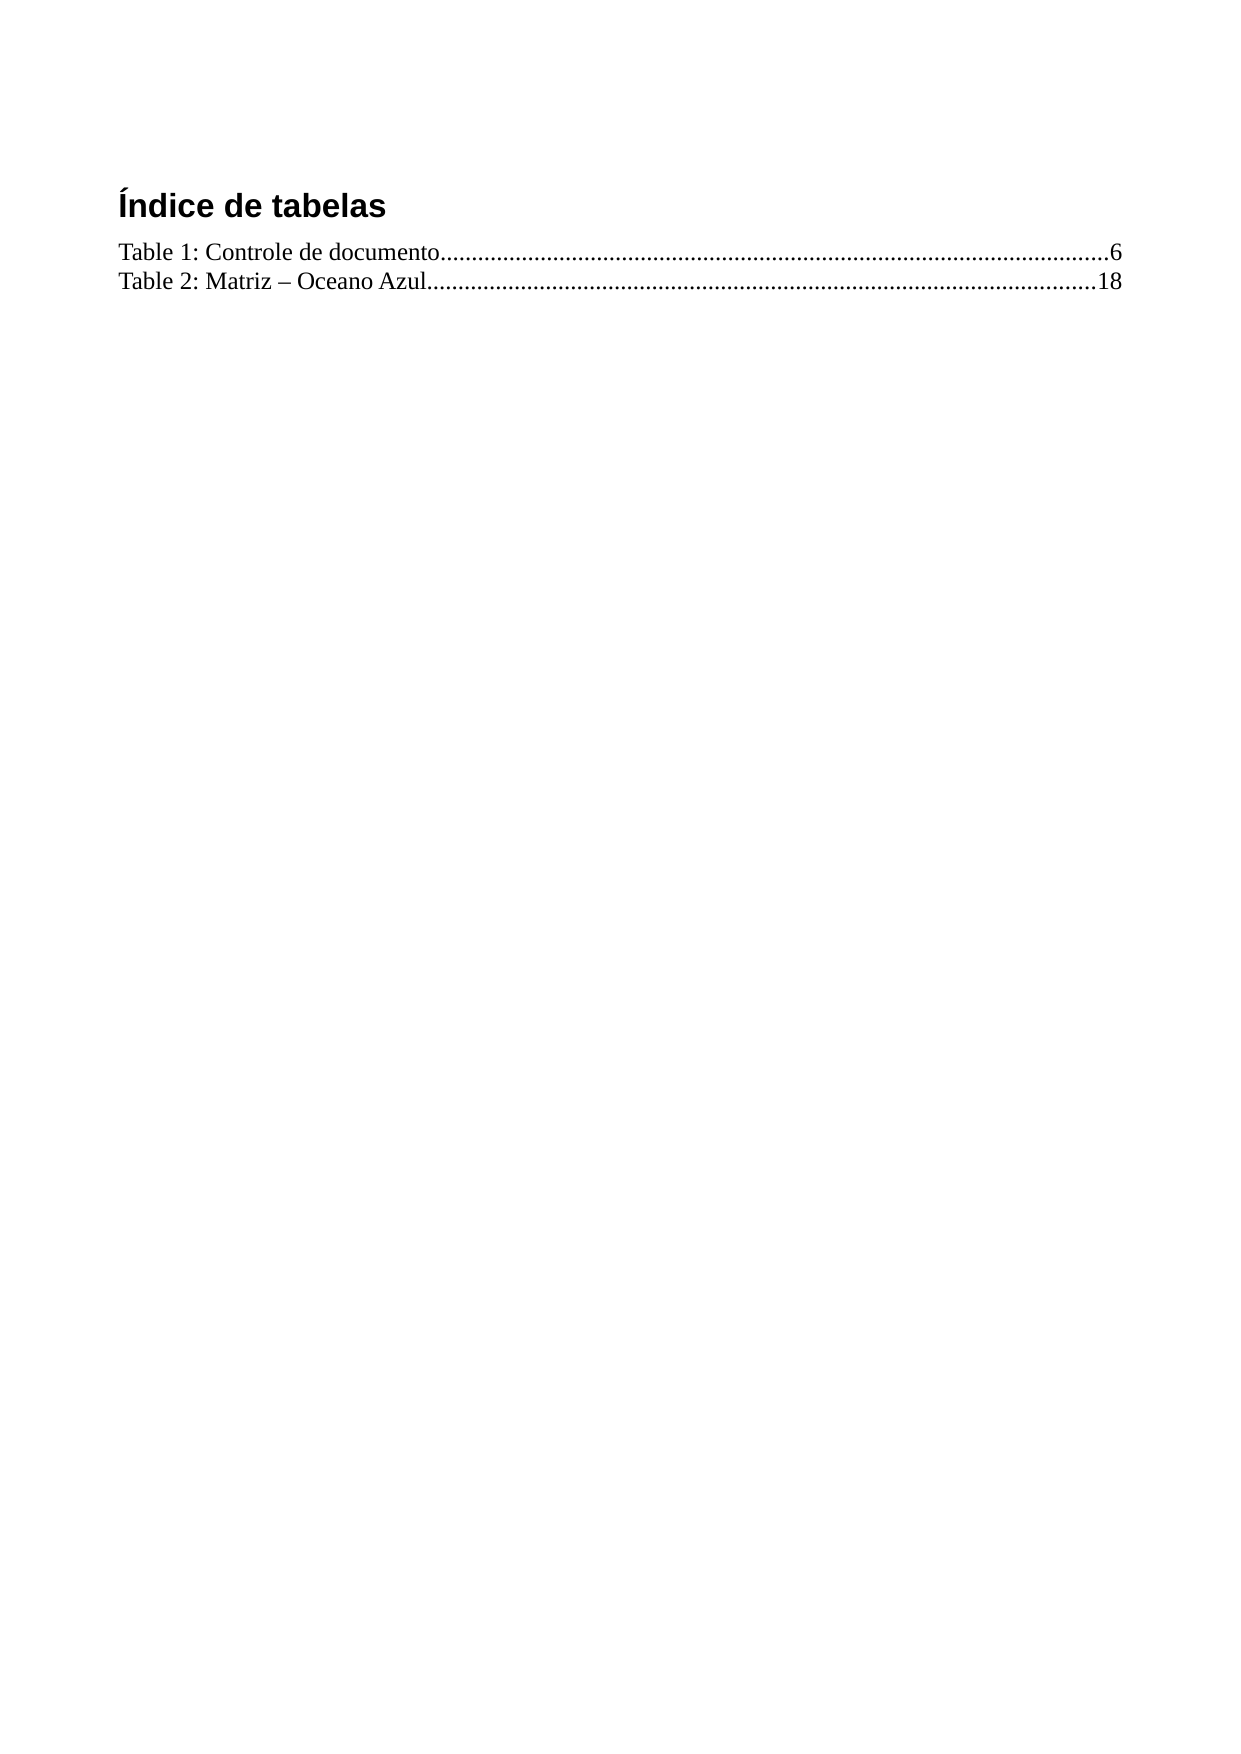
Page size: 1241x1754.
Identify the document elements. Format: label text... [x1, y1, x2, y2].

subtitle Índice de tabelas [118, 186, 1122, 225]
text Table 2: Matriz – Oceano Azul 18 [118, 266, 1122, 295]
text Table 1: Controle de documento 6 [118, 237, 1122, 266]
